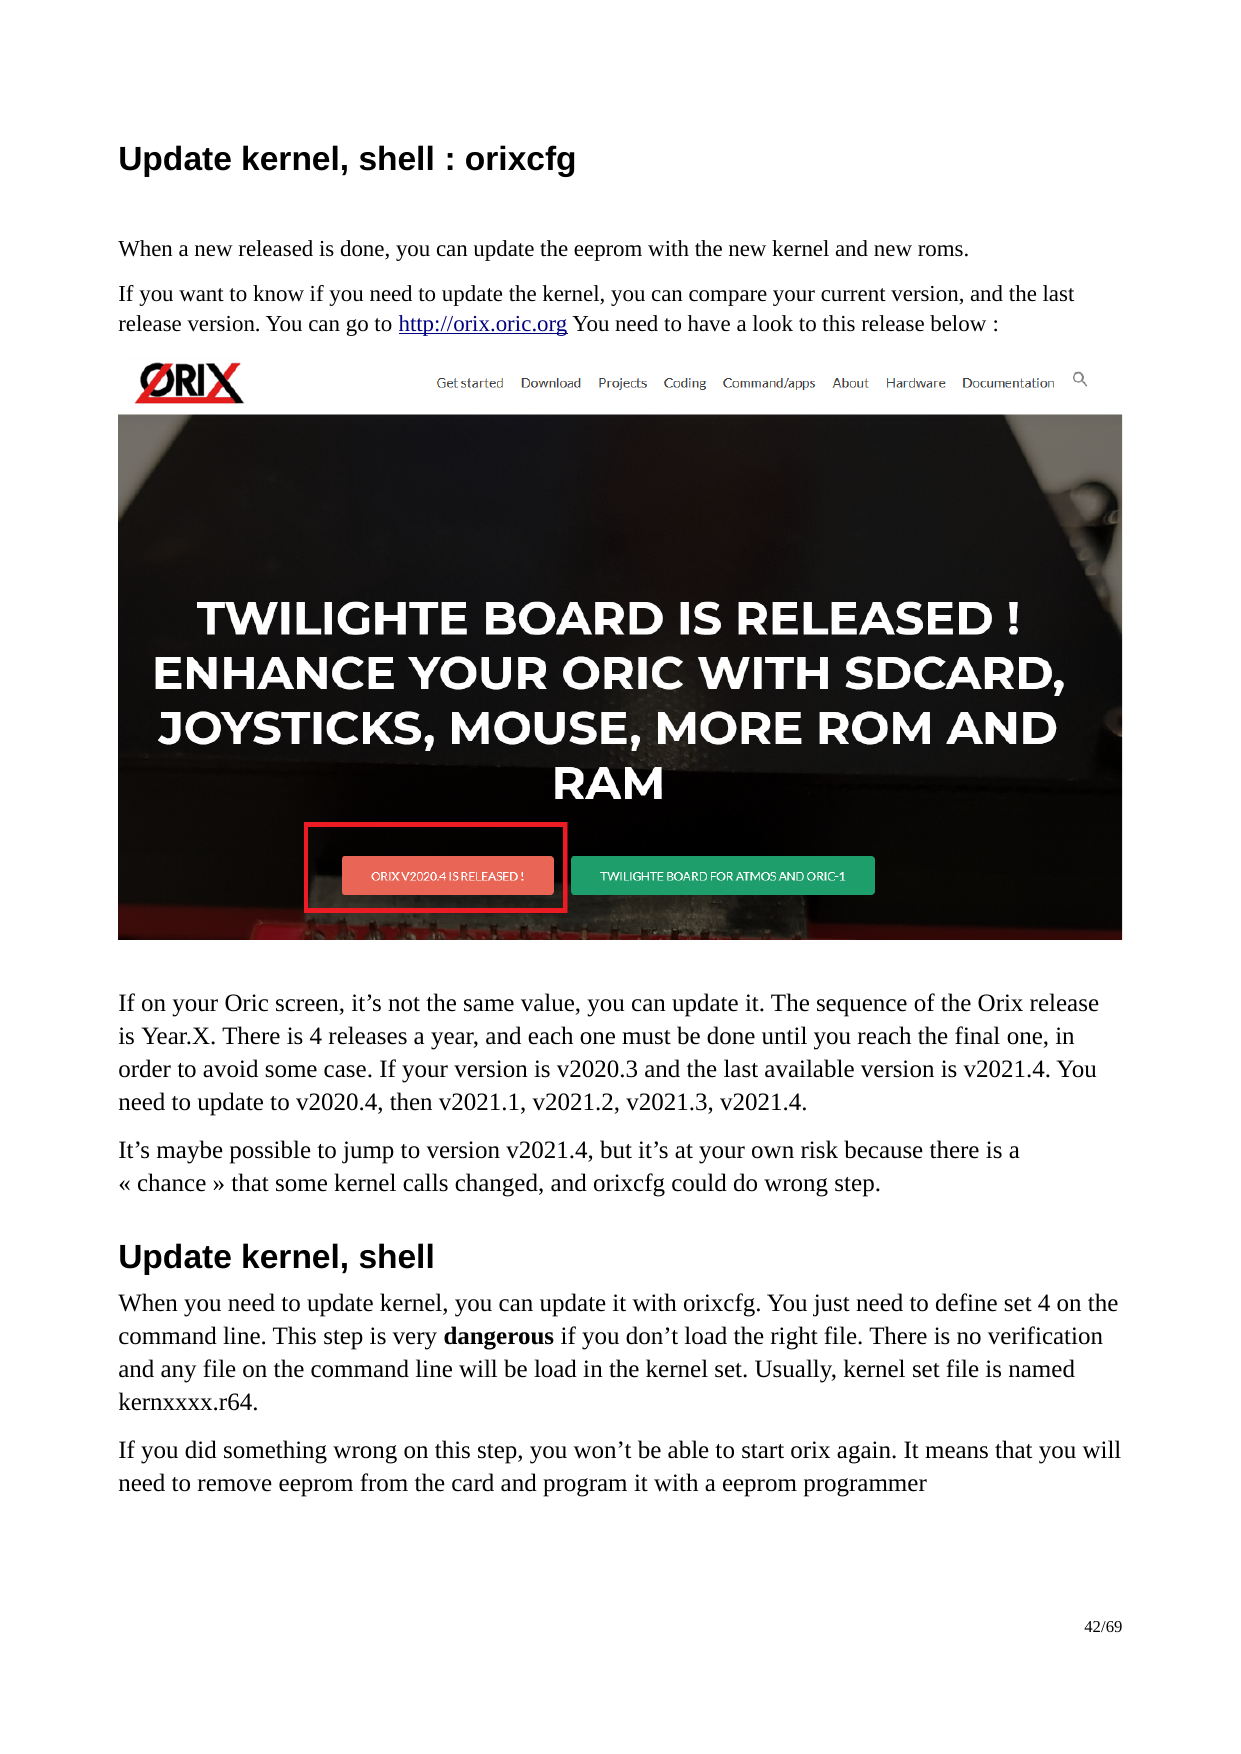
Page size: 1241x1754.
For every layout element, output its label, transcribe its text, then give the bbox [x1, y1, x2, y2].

text It’s maybe possible to jump to version v2021.4, but it’s at your own risk because there is a « chance » that some kernel calls changed, and orixcfg could do wrong step. [118, 1135, 1122, 1197]
subtitle Update kernel, shell : orixcfg [118, 139, 1122, 178]
subtitle Update kernel, shell [118, 1237, 1122, 1275]
text If you want to know if you need to update the kernel, you can compare your current version, and the last release version. You can go to http://orix.oric.org You need to have a look to this release below : [118, 280, 1122, 337]
text If on your Oric screen, it’s not the same value, you can update it. The sequence of the Orix release is Year.X. There is 4 releases a year, and each one must be done until you reach the final one, in order to avoid some case. If your version is v2020.3 and the last available version is v2021.4. You need to update to v2020.4, then v2021.1, v2021.2, v2021.3, v2021.4. [118, 988, 1122, 1116]
picture [118, 355, 1123, 940]
text When a new released is done, you can update the eeprom with the new kernel and new roms. [118, 235, 1122, 261]
text When you need to update kernel, you can update it with orixcfg. You just need to define set 4 on the command line. This step is very dangerous if you don’t load the right file. There is no verification and any file on the command line will be load in the kernel set. Usually, kernel set file is named kernxxxx.r64. [118, 1288, 1122, 1416]
text If you did something wrong on this step, you won’t be able to start orix again. It means that you will need to remove eeprom from the card and program it with a eeprom programmer [118, 1435, 1122, 1496]
